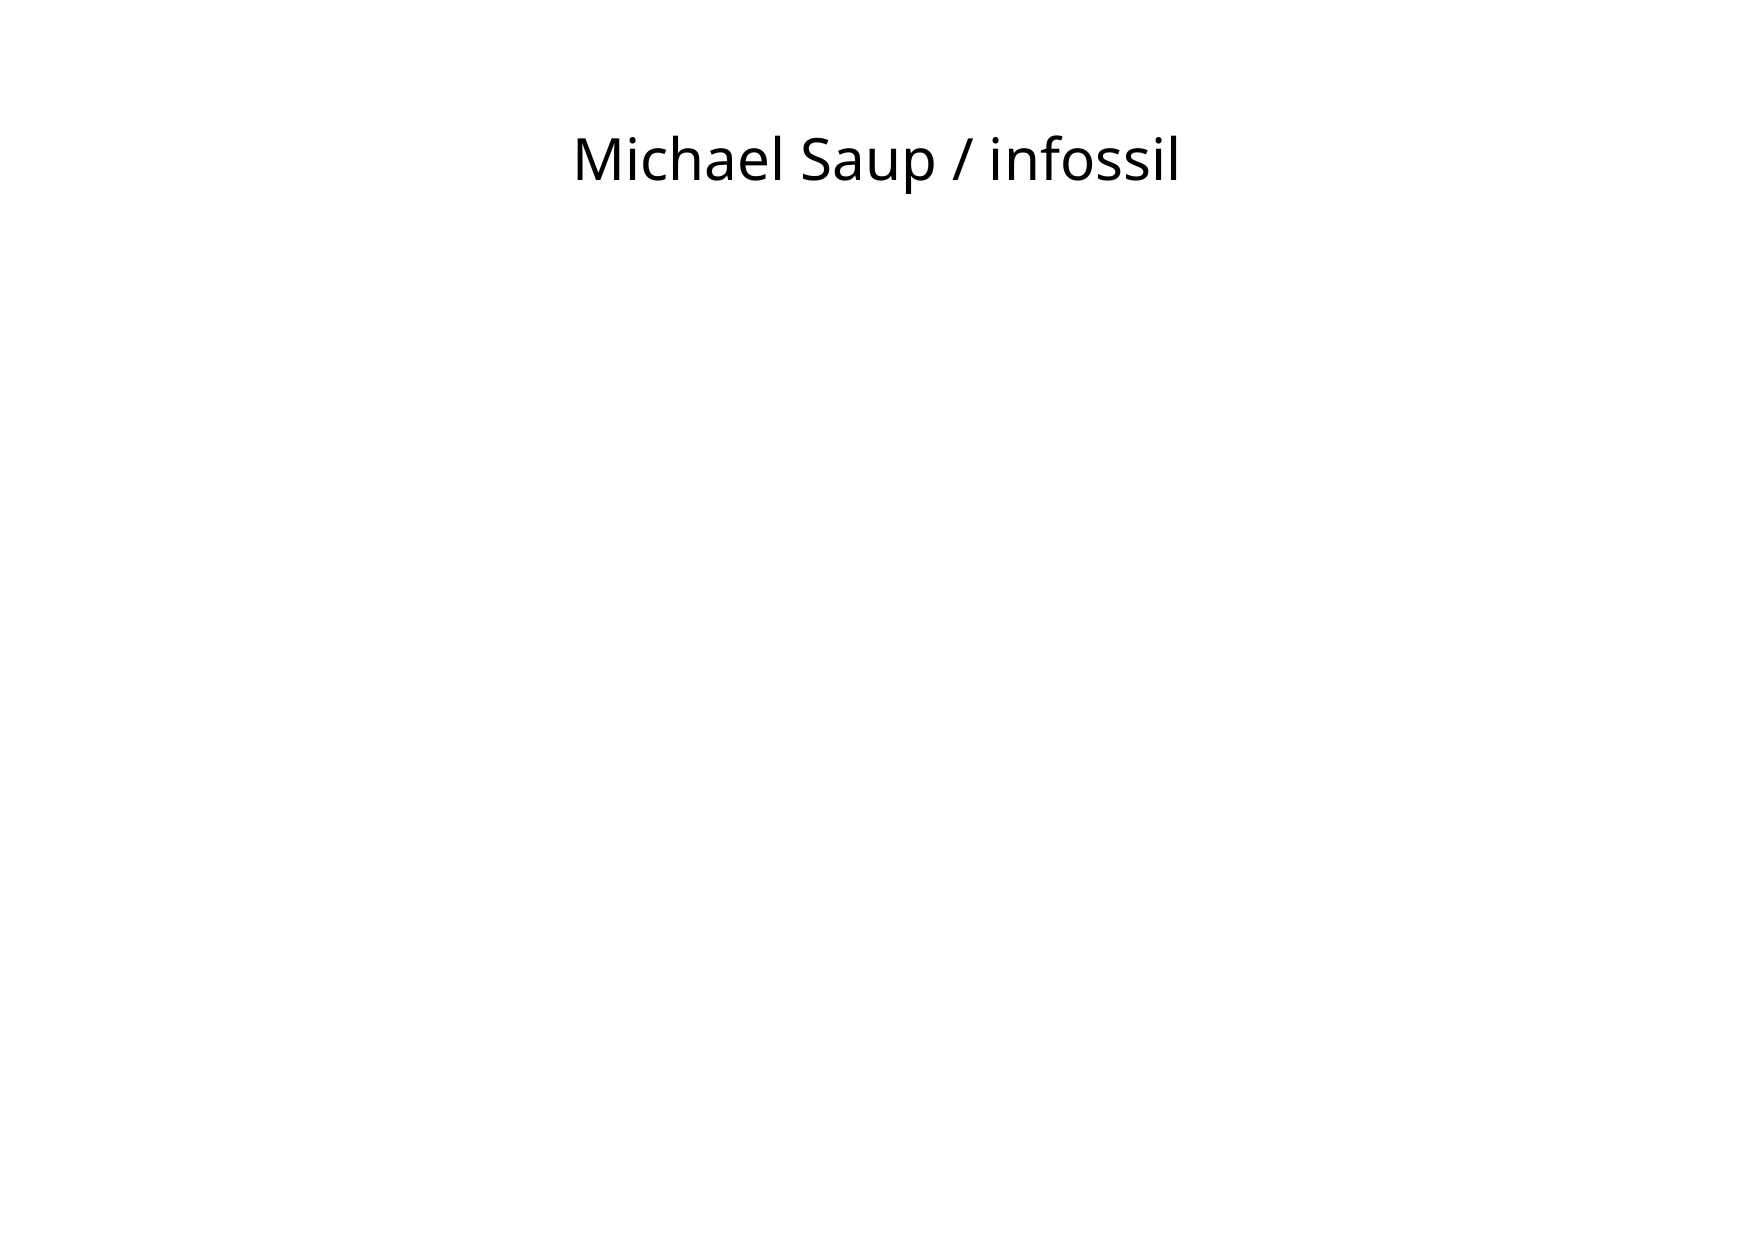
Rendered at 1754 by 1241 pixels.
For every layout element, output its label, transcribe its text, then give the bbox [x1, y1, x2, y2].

text Michael Saup / infossil [118, 118, 1636, 198]
